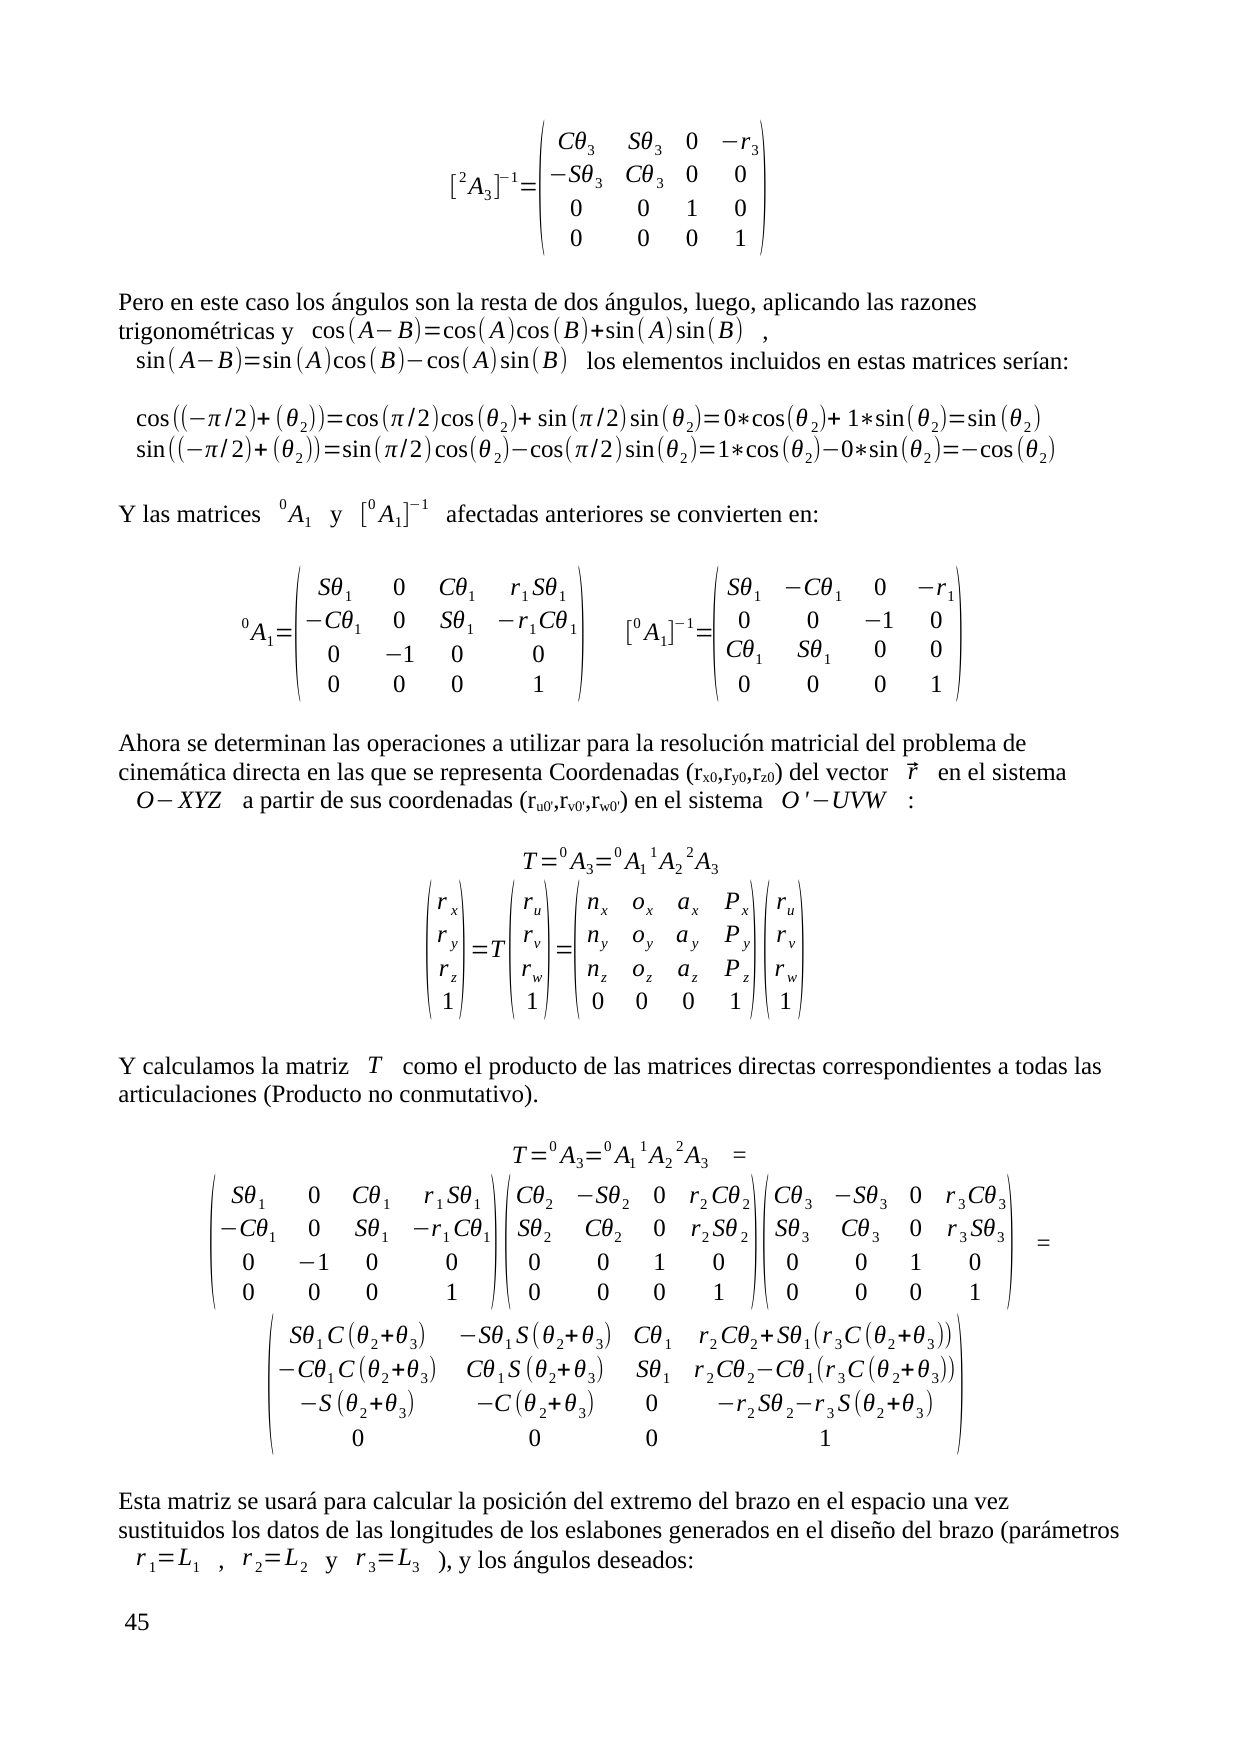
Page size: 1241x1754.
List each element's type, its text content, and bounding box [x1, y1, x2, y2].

text Y calculamos la matrizcomo el producto de las matrices directas correspondientes a todas las articulaciones (Producto no conmutativo). [118, 1051, 1122, 1108]
text = [118, 1172, 1122, 1312]
text Y las matricesyafectadas anteriores se convierten en: [118, 496, 1122, 531]
text Ahora se determinan las operaciones a utilizar para la resolución matricial del problema de cinemática directa en las que se representa Coordenadas (rx0,ry0,rz0) del vectoren el sistemaa partir de sus coordenadas (ru0',rv0',rw0') en el sistema: [118, 728, 1122, 814]
text Esta matriz se usará para calcular la posición del extremo del brazo en el espacio una vez sustituidos los datos de las longitudes de los eslabones generados en el diseño del brazo (parámetros ,y), y los ángulos deseados: [118, 1486, 1122, 1575]
text Pero en este caso los ángulos son la resta de dos ángulos, luego, aplicando las razones trigonométricas y, los elementos incluidos en estas matrices serían: [118, 287, 1122, 375]
text = [118, 1137, 1122, 1172]
